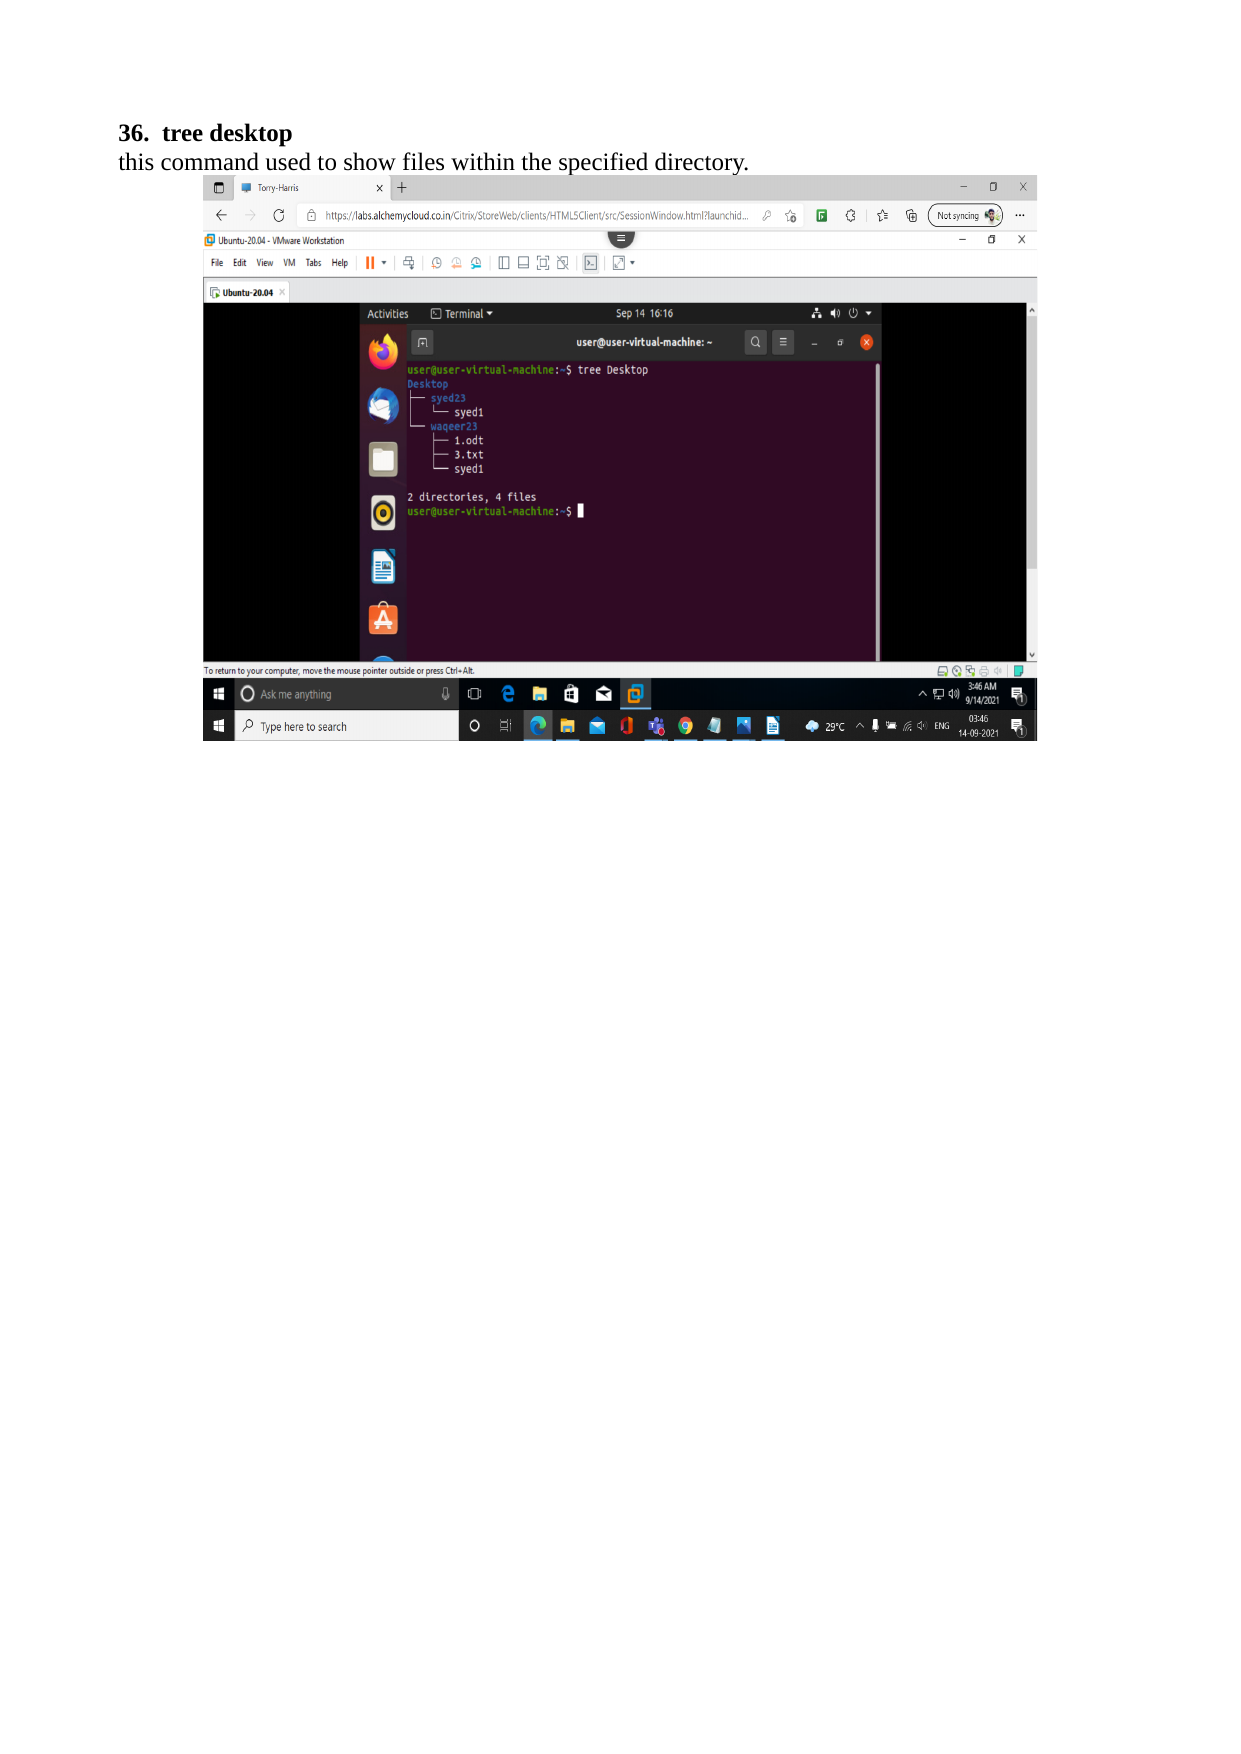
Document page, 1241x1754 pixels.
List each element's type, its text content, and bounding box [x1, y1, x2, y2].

text this command used to show files within the specified directory. [118, 147, 1122, 176]
picture [203, 175, 1038, 741]
text 36. tree desktop [118, 118, 1122, 147]
